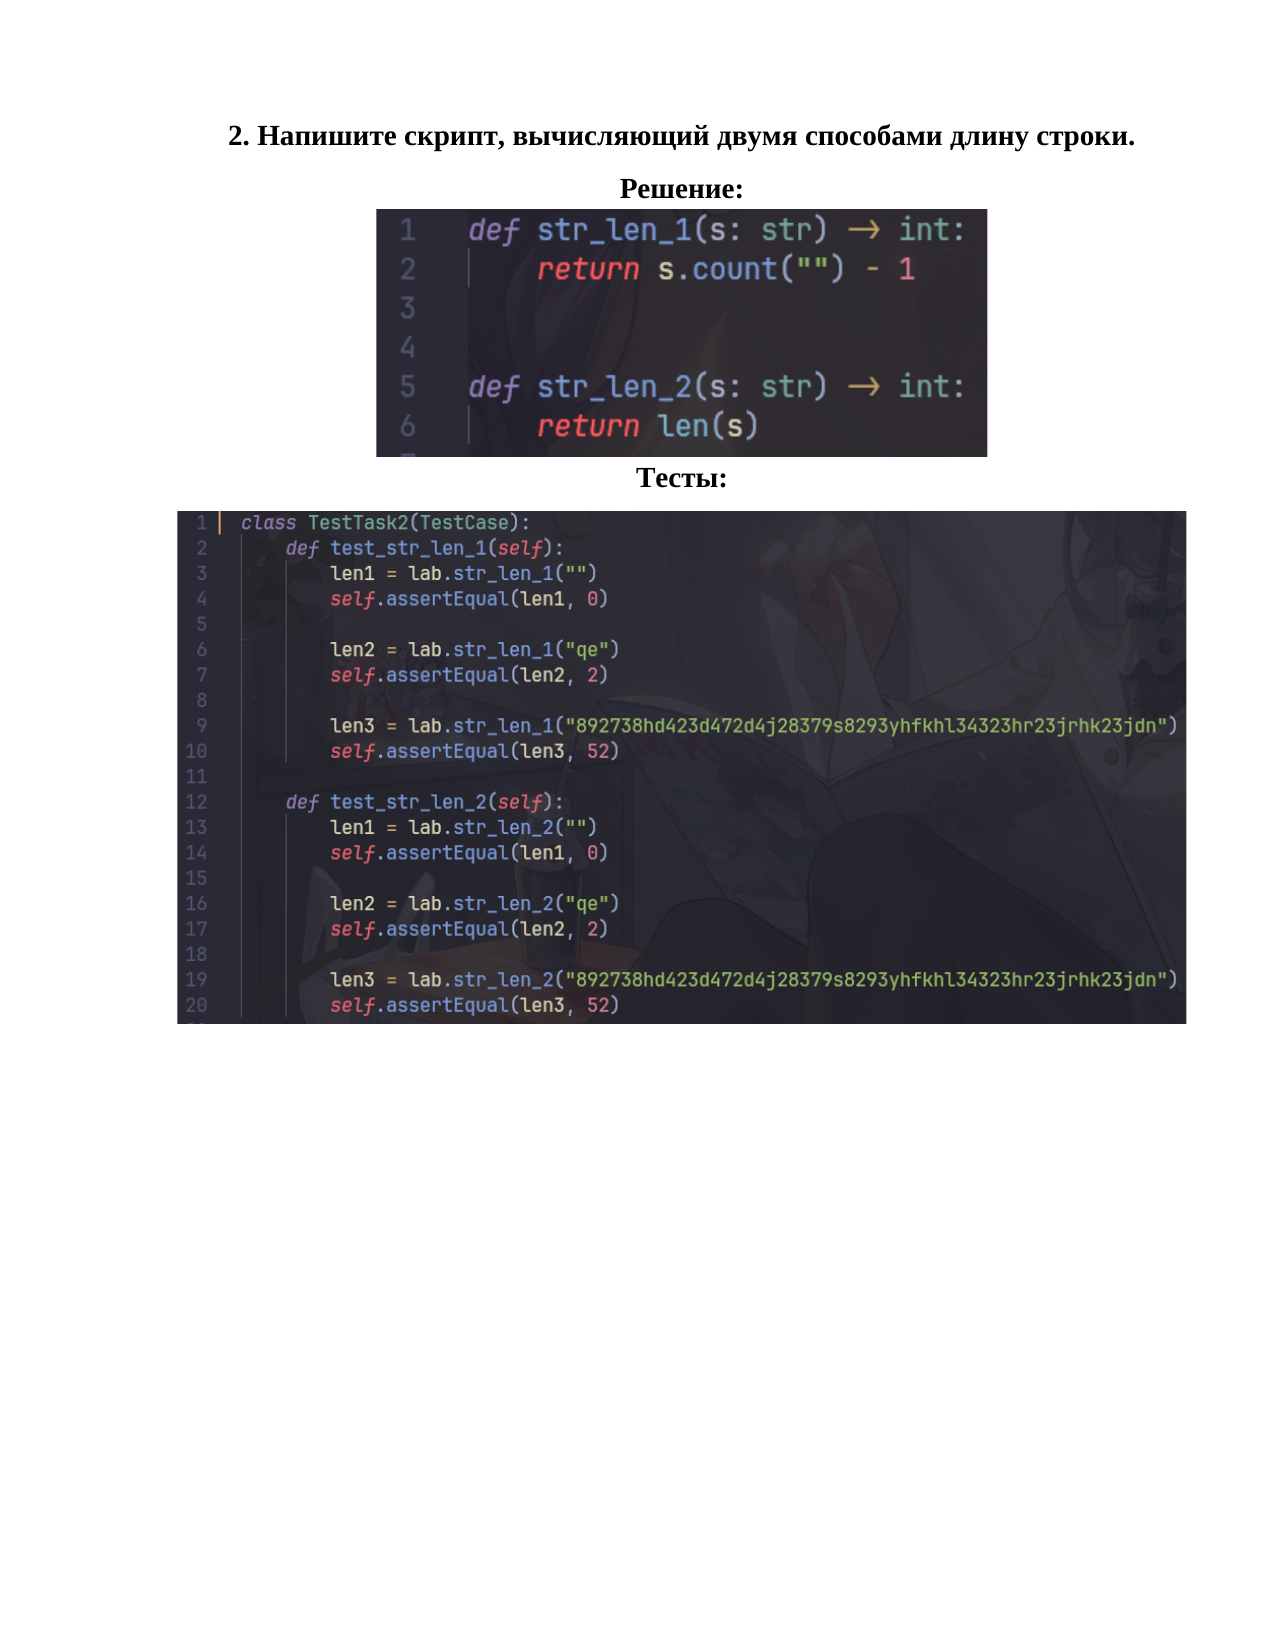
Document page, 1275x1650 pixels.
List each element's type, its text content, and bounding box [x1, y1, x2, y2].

text 2. Напишите скрипт, вычисляющий двумя способами длину строки. [177, 118, 1186, 152]
picture [177, 511, 1187, 1024]
text Решение: [177, 171, 1186, 205]
picture [376, 209, 988, 457]
text Тесты: [177, 460, 1186, 494]
